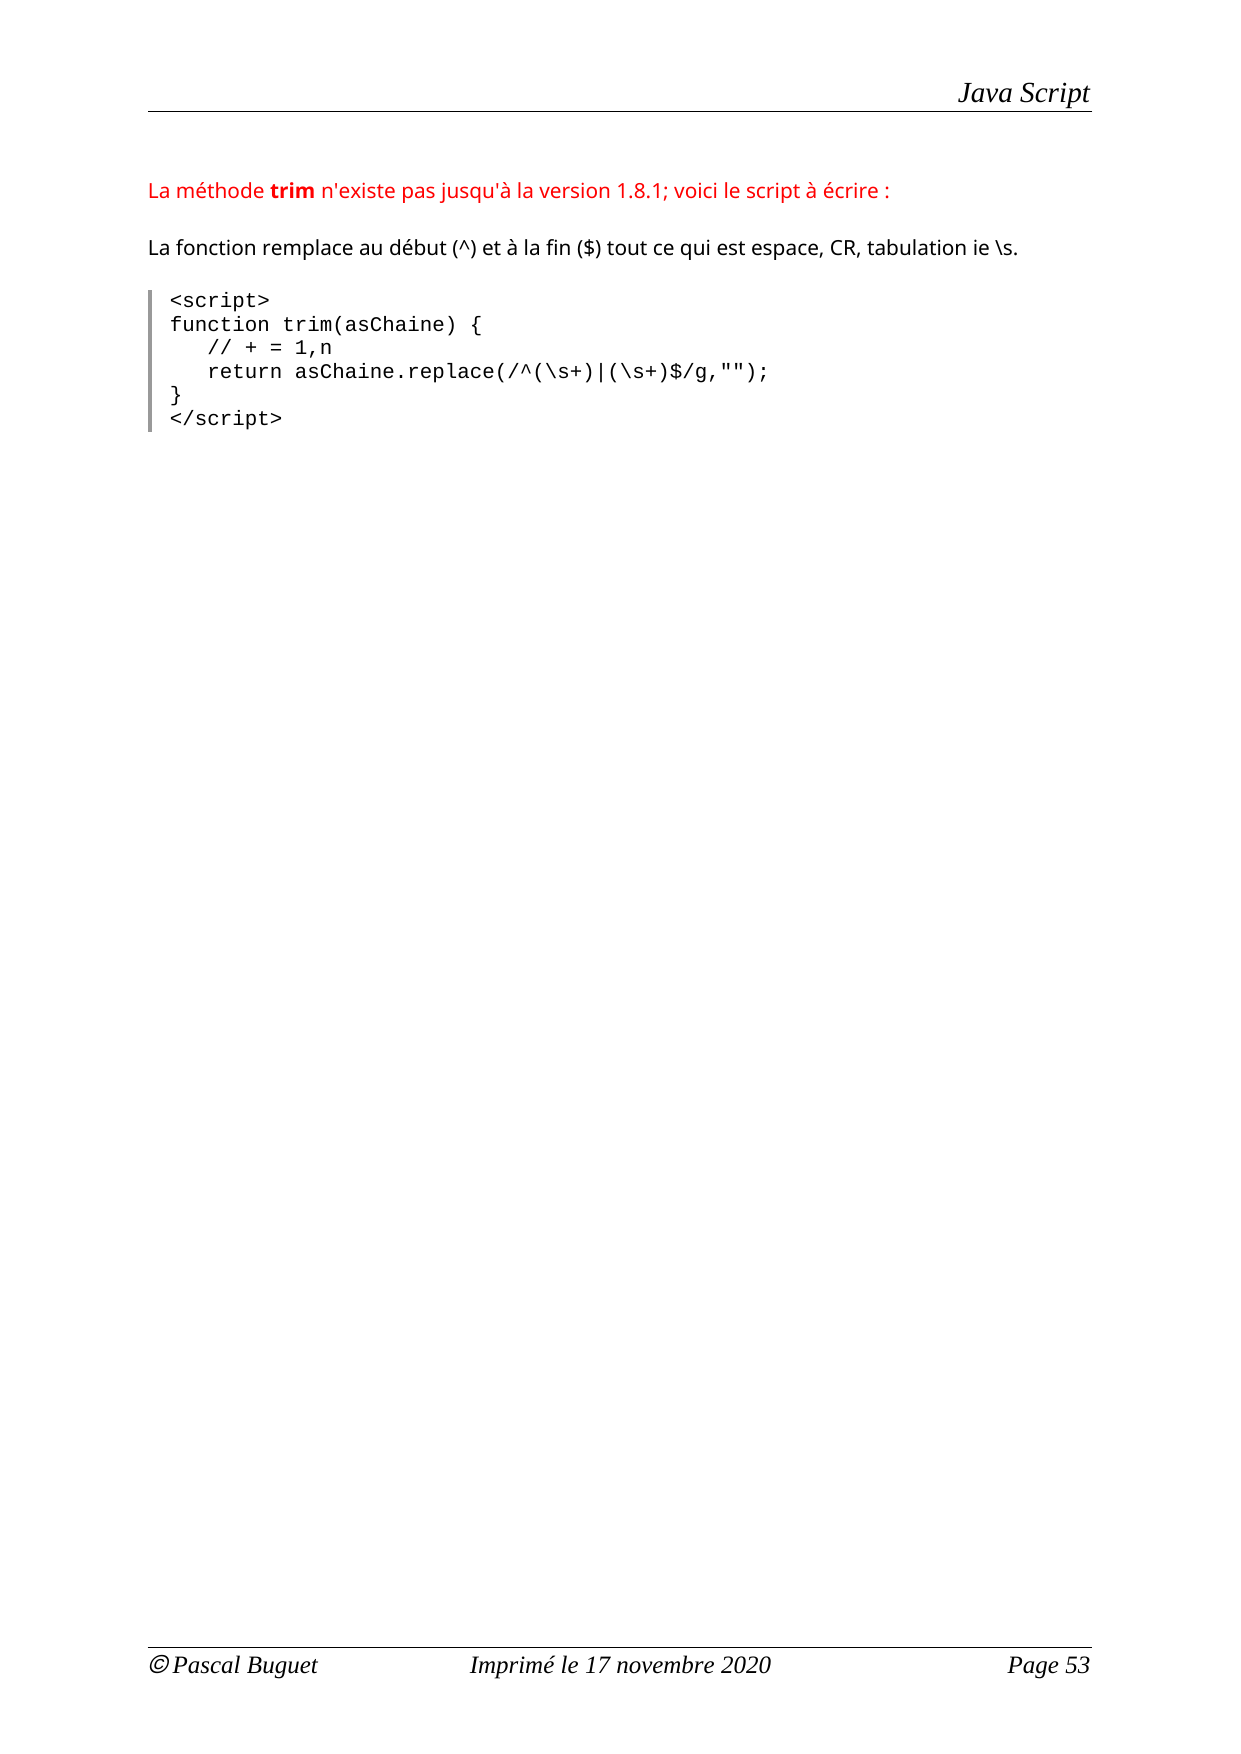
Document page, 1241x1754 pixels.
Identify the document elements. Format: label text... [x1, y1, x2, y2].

text } [152, 384, 1092, 408]
text return asChaine.replace(/^(\s+)|(\s+)$/g,""); [152, 361, 1092, 384]
text La fonction remplace au début (^) et à la fin ($) tout ce qui est espace, CR, tabulation ie \s. [148, 233, 1092, 261]
text // + = 1,n [152, 337, 1092, 361]
text </script> [152, 408, 1092, 432]
text function trim(asChaine) { [152, 313, 1092, 337]
text <script> [152, 290, 1092, 313]
text La méthode trim n'existe pas jusqu'à la version 1.8.1; voici le script à écrire : [148, 176, 1092, 204]
